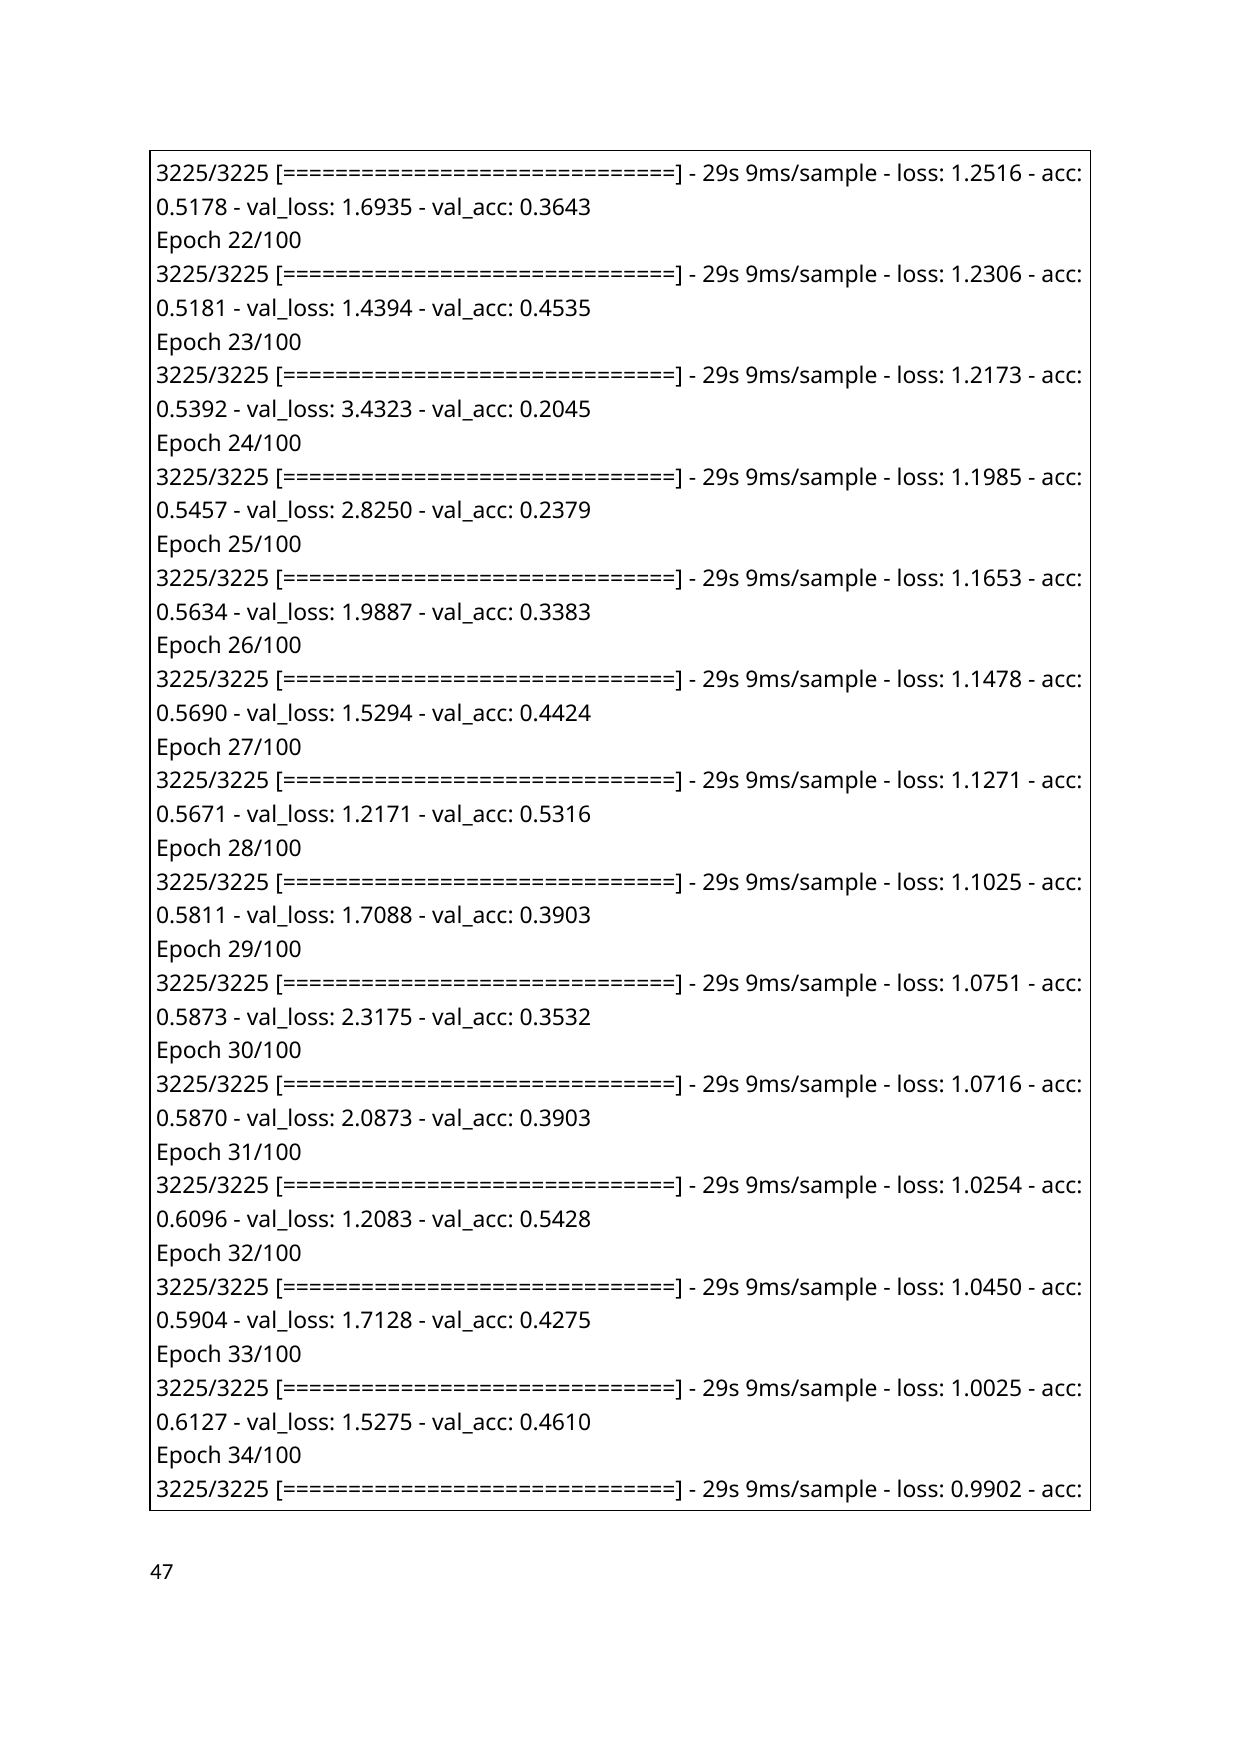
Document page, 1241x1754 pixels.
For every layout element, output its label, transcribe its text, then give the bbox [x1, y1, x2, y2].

table_header 3225/3225 [==============================] - 29s 9ms/sample - loss: 1.2516 - acc: 0.5178 - val_loss: 1.6935 - val_acc: 0.3643 Epoch 22/100 3225/3225 [==============================] - 29s 9ms/sample - loss: 1.2306 - acc: 0.5181 - val_loss: 1.4394 - val_acc: 0.4535 Epoch 23/100 3225/3225 [==============================] - 29s 9ms/sample - loss: 1.2173 - acc: 0.5392 - val_loss: 3.4323 - val_acc: 0.2045 Epoch 24/100 3225/3225 [==============================] - 29s 9ms/sample - loss: 1.1985 - acc: 0.5457 - val_loss: 2.8250 - val_acc: 0.2379 Epoch 25/100 3225/3225 [==============================] - 29s 9ms/sample - loss: 1.1653 - acc: 0.5634 - val_loss: 1.9887 - val_acc: 0.3383 Epoch 26/100 3225/3225 [==============================] - 29s 9ms/sample - loss: 1.1478 - acc: 0.5690 - val_loss: 1.5294 - val_acc: 0.4424 Epoch 27/100 3225/3225 [==============================] - 29s 9ms/sample - loss: 1.1271 - acc: 0.5671 - val_loss: 1.2171 - val_acc: 0.5316 Epoch 28/100 3225/3225 [==============================] - 29s 9ms/sample - loss: 1.1025 - acc: 0.5811 - val_loss: 1.7088 - val_acc: 0.3903 Epoch 29/100 3225/3225 [==============================] - 29s 9ms/sample - loss: 1.0751 - acc: 0.5873 - val_loss: 2.3175 - val_acc: 0.3532 Epoch 30/100 3225/3225 [==============================] - 29s 9ms/sample - loss: 1.0716 - acc: 0.5870 - val_loss: 2.0873 - val_acc: 0.3903 Epoch 31/100 3225/3225 [==============================] - 29s 9ms/sample - loss: 1.0254 - acc: 0.6096 - val_loss: 1.2083 - val_acc: 0.5428 Epoch 32/100 3225/3225 [==============================] - 29s 9ms/sample - loss: 1.0450 - acc: 0.5904 - val_loss: 1.7128 - val_acc: 0.4275 Epoch 33/100 3225/3225 [==============================] - 29s 9ms/sample - loss: 1.0025 - acc: 0.6127 - val_loss: 1.5275 - val_acc: 0.4610 Epoch 34/100 3225/3225 [==============================] - 29s 9ms/sample - loss: 0.9902 - acc: [151, 151, 1090, 1510]
